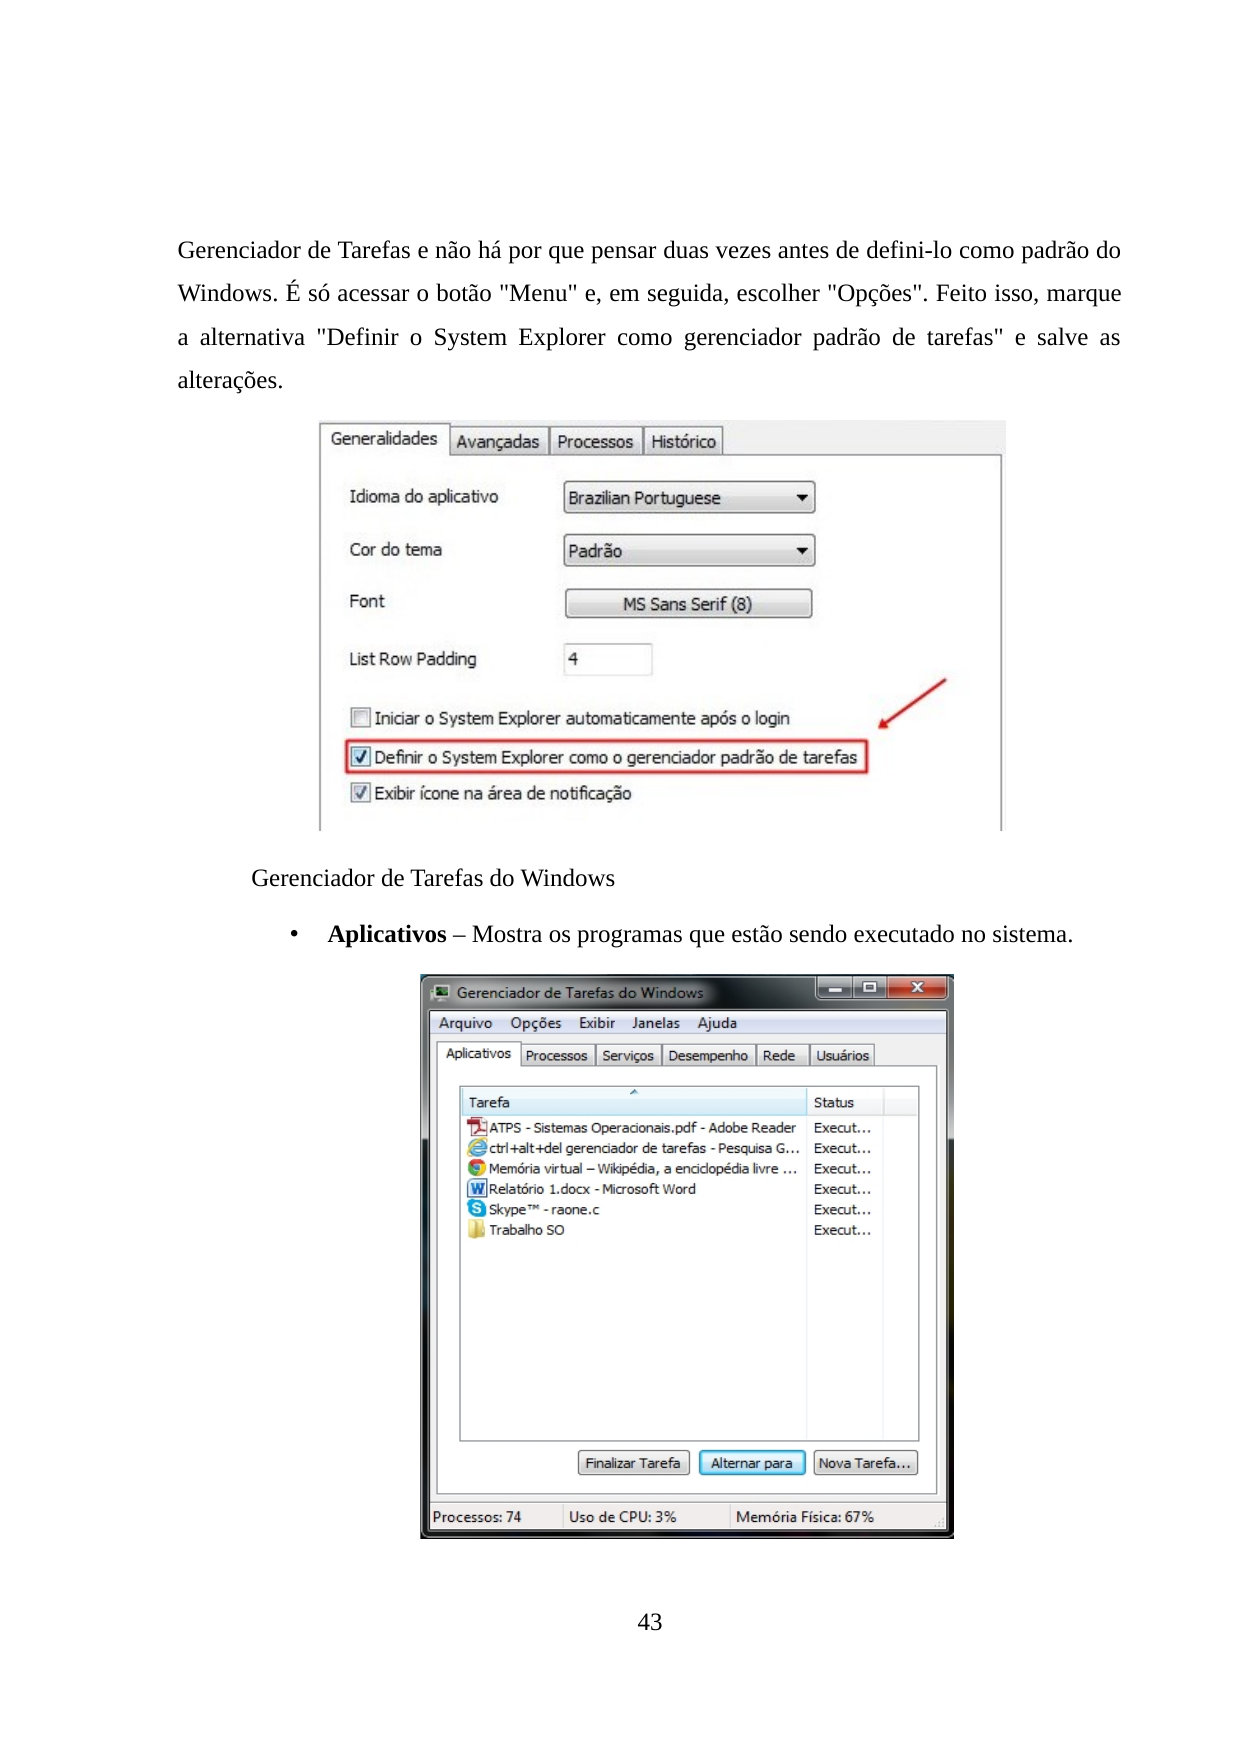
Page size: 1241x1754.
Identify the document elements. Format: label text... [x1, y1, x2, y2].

text Gerenciador de Tarefas e não há por que pensar duas vezes antes de defini-lo como padrão do Windows. É só acessar o botão "Menu" e, em seguida, escolher "Opções". Feito isso, marque a alternativa "Definir o System Explorer como gerenciador padrão de tarefas" e salve as alterações. [177, 235, 1122, 393]
picture [420, 974, 954, 1539]
list Aplicativos – Mostra os programas que estão sendo executado no sistema. [290, 919, 1122, 947]
picture [318, 420, 1007, 831]
text Gerenciador de Tarefas do Windows [177, 863, 1122, 892]
